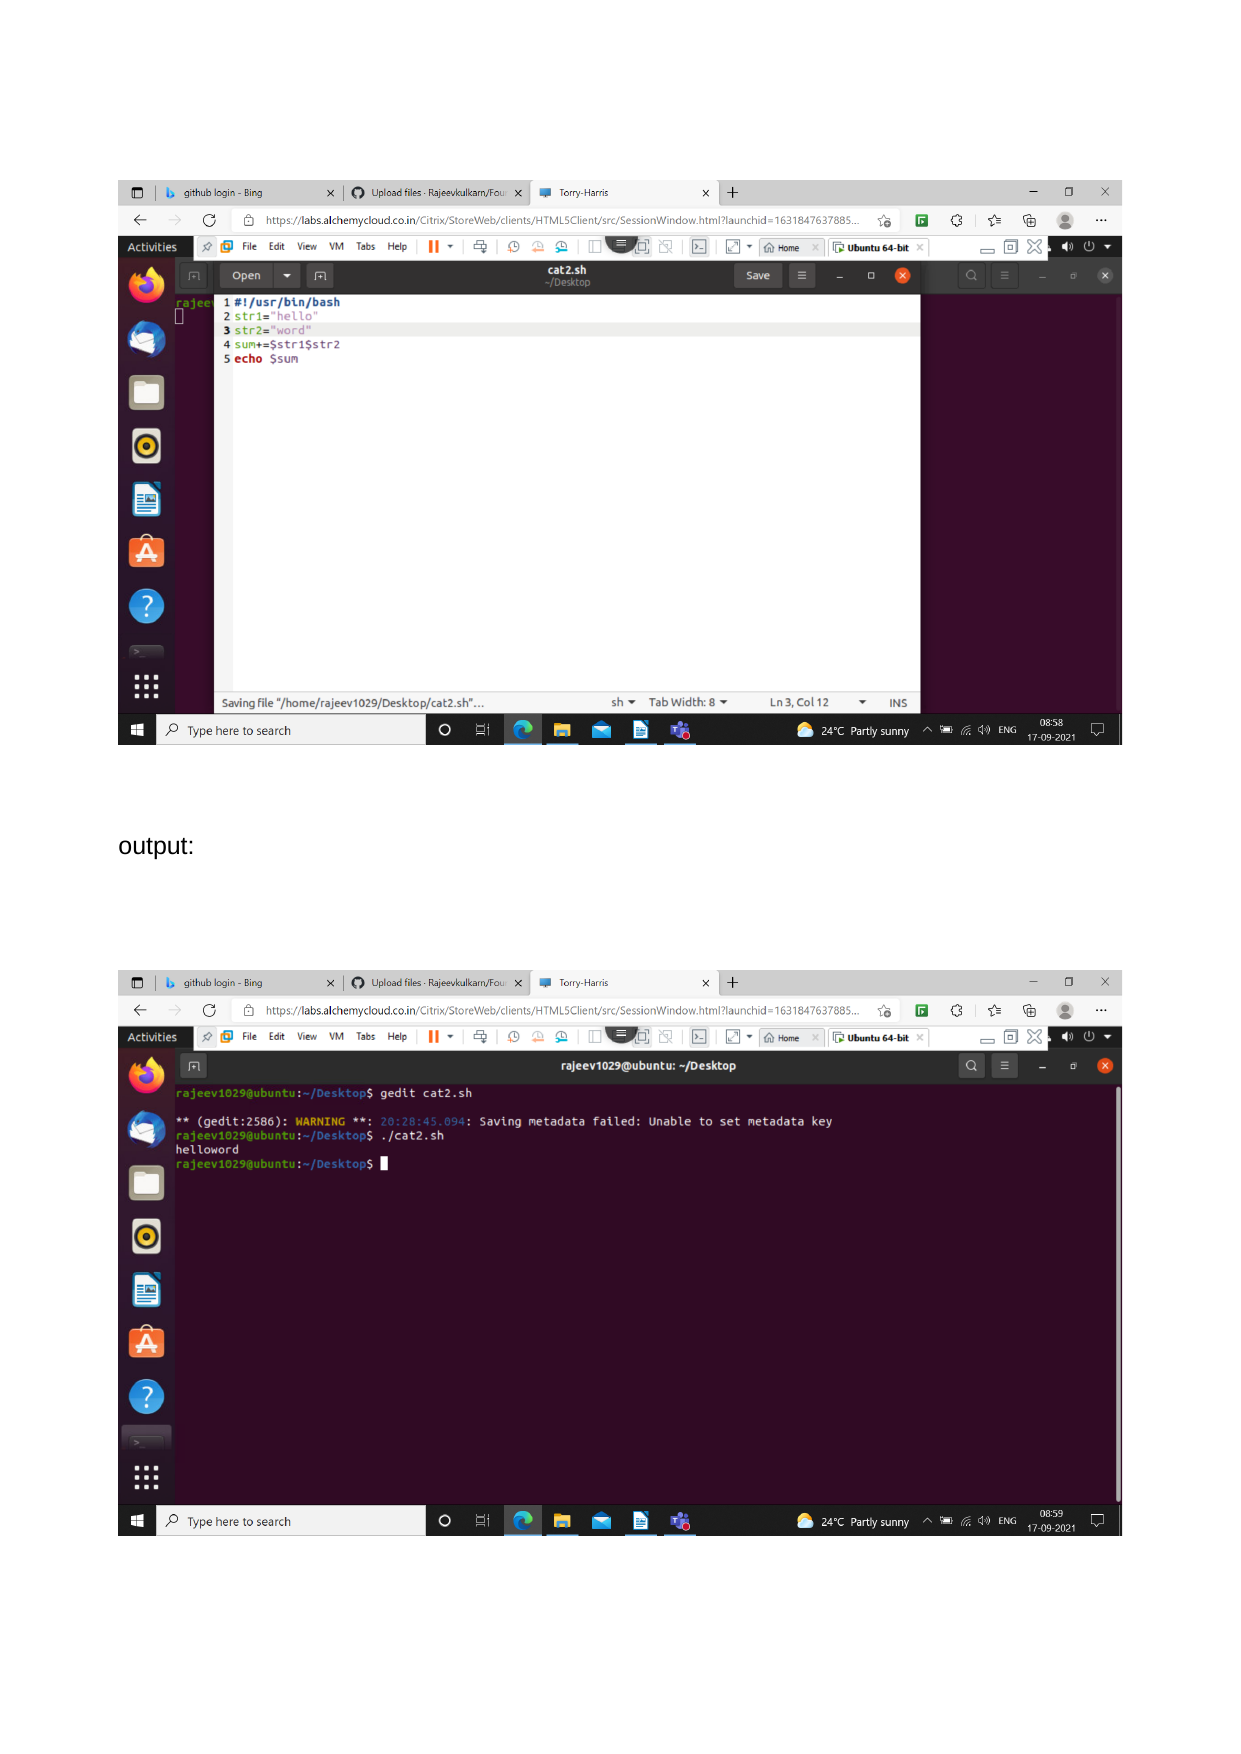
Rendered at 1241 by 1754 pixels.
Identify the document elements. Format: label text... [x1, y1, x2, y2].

picture [118, 970, 1123, 1536]
text output: [118, 831, 1122, 860]
picture [118, 180, 1123, 745]
